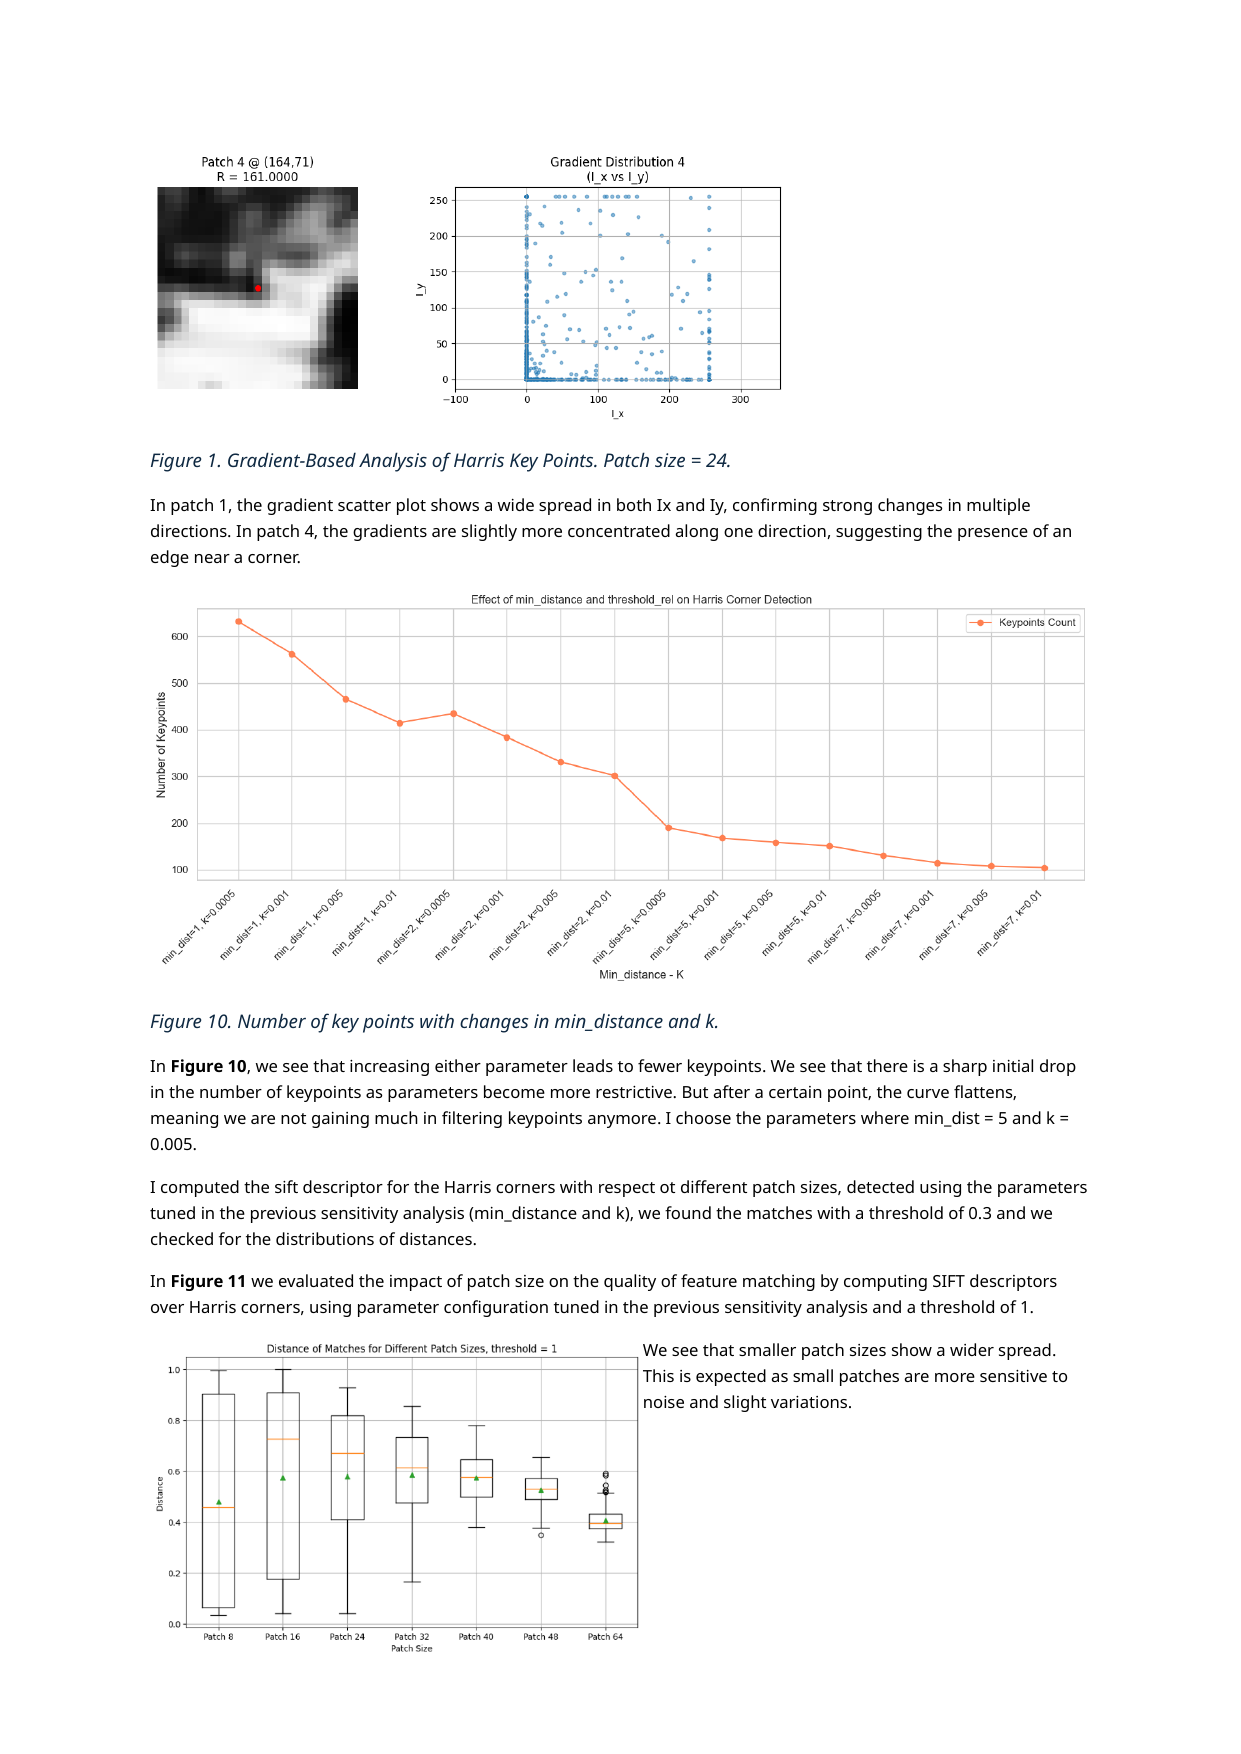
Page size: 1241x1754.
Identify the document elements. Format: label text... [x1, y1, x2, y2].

text In patch 1, the gradient scatter plot shows a wide spread in both Ix and Iy, confirming strong changes in multiple directions. In patch 4, the gradients are slightly more concentrated along one direction, suggesting the presence of an edge near a corner. [150, 493, 1090, 568]
text In Figure 10, we see that increasing either parameter leads to fewer keypoints. We see that there is a sharp initial drop in the number of keypoints as parameters become more restrictive. But after a certain point, the curve flattens, meaning we are not gaining much in filtering keypoints anymore. I choose the parameters where min_dist = 5 and k = 0.005. [150, 1054, 1090, 1155]
text Figure 10. Number of key points with changes in min_distance and k. [150, 1008, 1090, 1034]
text In Figure 11 we evaluated the impact of patch size on the quality of feature matching by computing SIFT descriptors over Harris corners, using parameter configuration tuned in the previous sensitivity analysis and a threshold of 1. [150, 1270, 1090, 1319]
text Figure 1. Gradient-Based Analysis of Harris Key Points. Patch size = 24. [150, 447, 1090, 473]
text We see that smaller patch sizes show a wider spread. This is expected as small patches are more sensitive to noise and slight variations. [643, 1339, 1090, 1414]
text I computed the sift descriptor for the Harris corners with respect ot different patch sizes, detected using the parameters tuned in the previous sensitivity analysis (min_distance and k), we found the matches with a threshold of 0.3 and we checked for the distributions of distances. [150, 1175, 1090, 1250]
